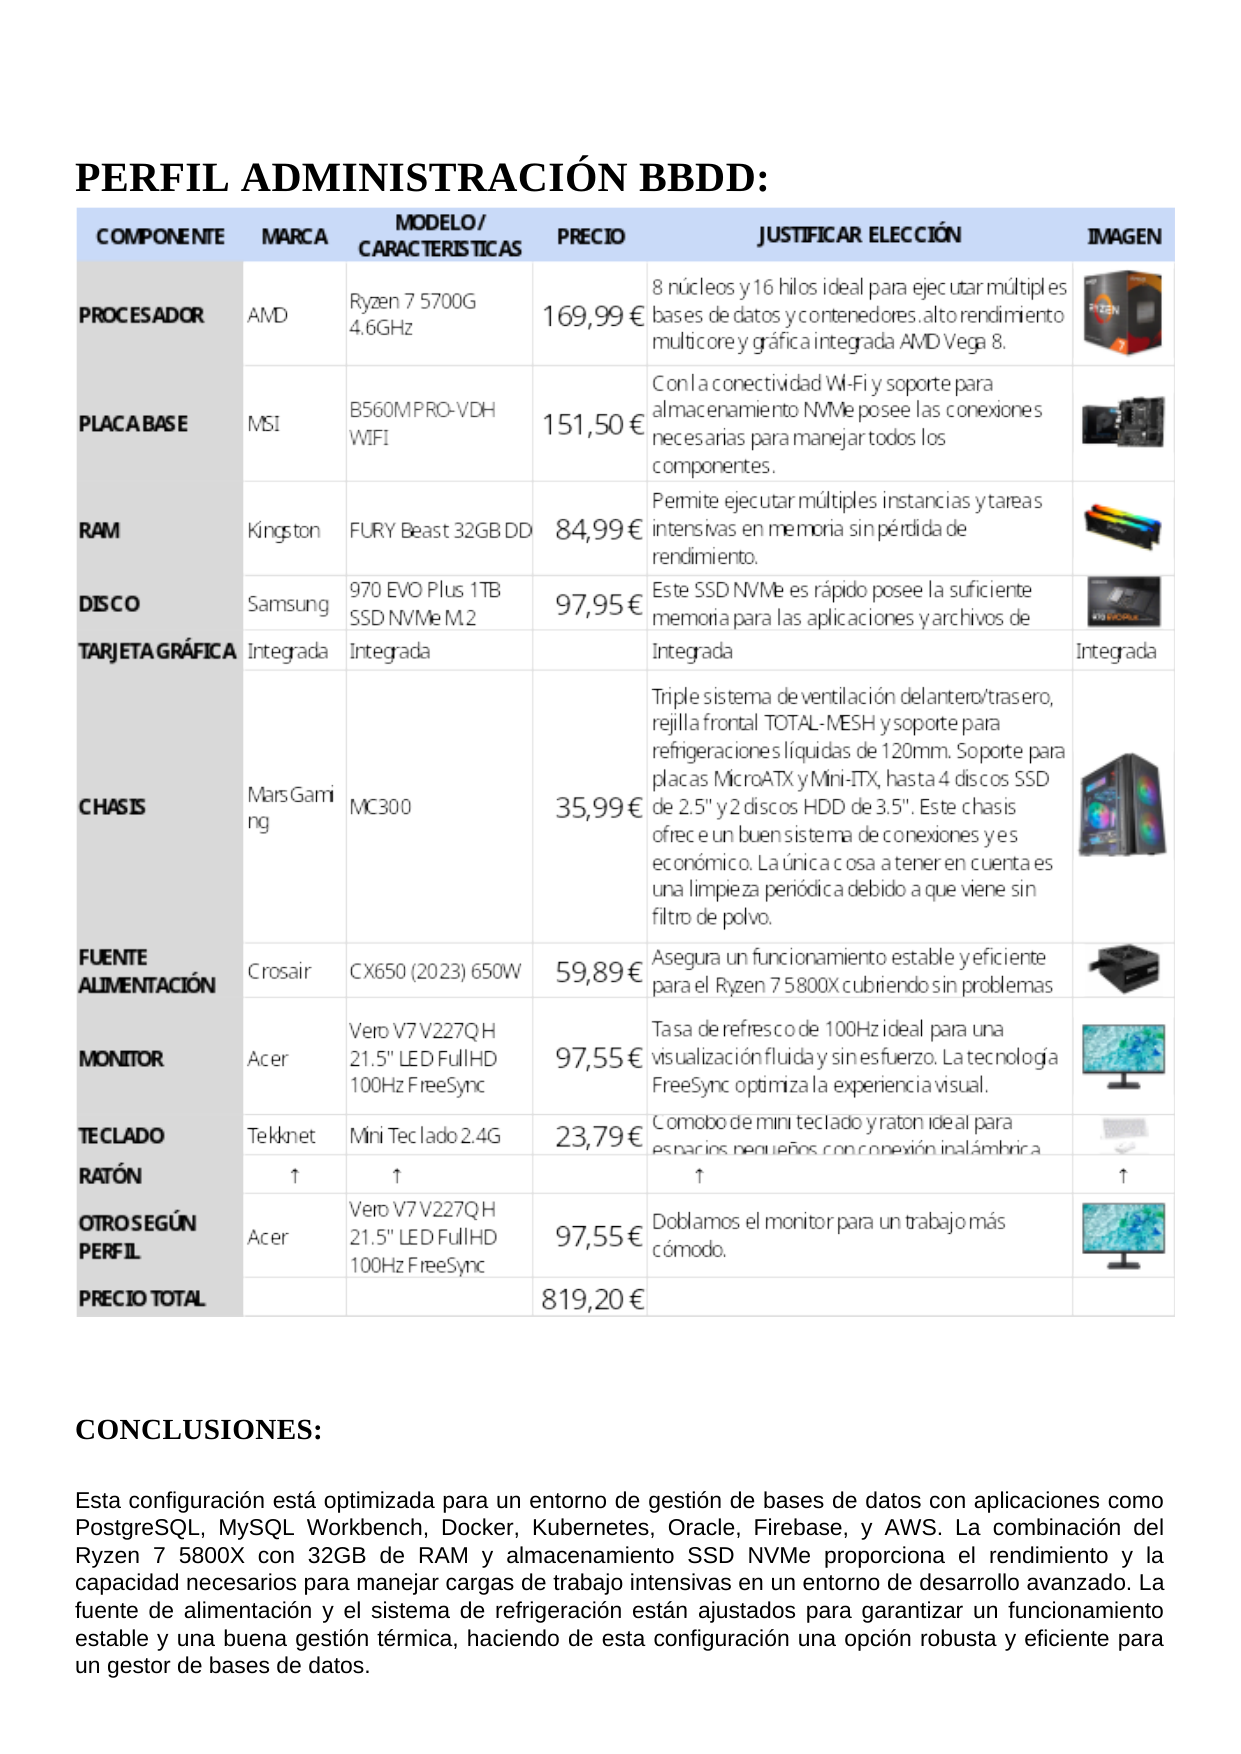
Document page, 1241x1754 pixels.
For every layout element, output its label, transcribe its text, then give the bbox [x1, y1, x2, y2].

text Esta configuración está optimizada para un entorno de gestión de bases de datos con aplicaciones como PostgreSQL, MySQL Workbench, Docker, Kubernetes, Oracle, Firebase, y AWS. La combinación del Ryzen 7 5800X con 32GB de RAM y almacenamiento SSD NVMe proporciona el rendimiento y la capacidad necesarios para manejar cargas de trabajo intensivas en un entorno de desarrollo avanzado. La fuente de alimentación y el sistema de refrigeración están ajustados para garantizar un funcionamiento estable y una buena gestión térmica, haciendo de esta configuración una opción robusta y eficiente para un gestor de bases de datos. [75, 1487, 1165, 1678]
subtitle PERFIL ADMINISTRACIÓN BBDD: [75, 153, 1165, 201]
subtitle CONCLUSIONES: [75, 1412, 1165, 1481]
